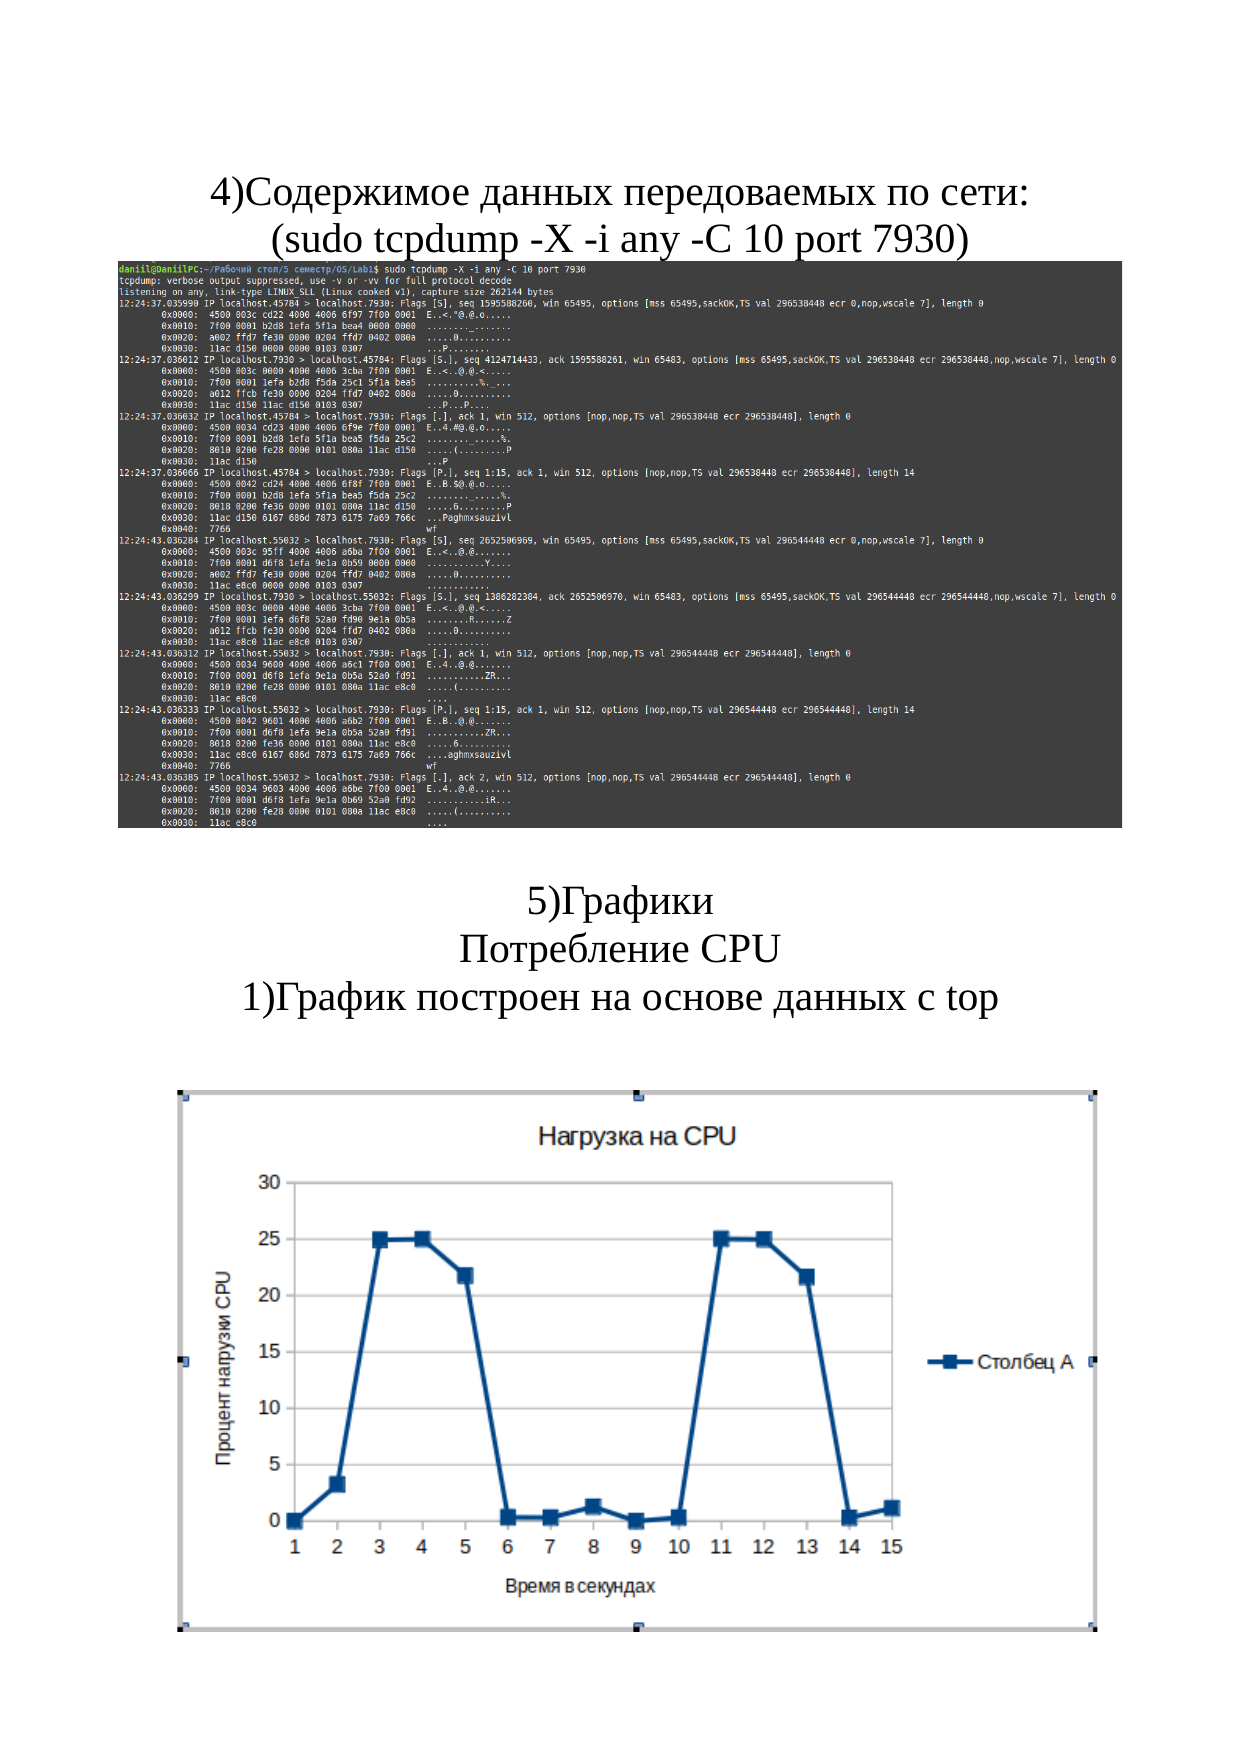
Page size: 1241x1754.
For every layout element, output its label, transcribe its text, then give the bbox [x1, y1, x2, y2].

picture [177, 1090, 1098, 1632]
text 4)Содержимое данных передоваемых по сети: [118, 118, 1122, 214]
text 5)Графики [118, 875, 1122, 923]
picture [118, 261, 1123, 828]
text 1)График построен на основе данных с top [118, 971, 1122, 1019]
text Потребление CPU [118, 923, 1122, 971]
text (sudo tcpdump -X -i any -C 10 port 7930) [118, 214, 1122, 261]
